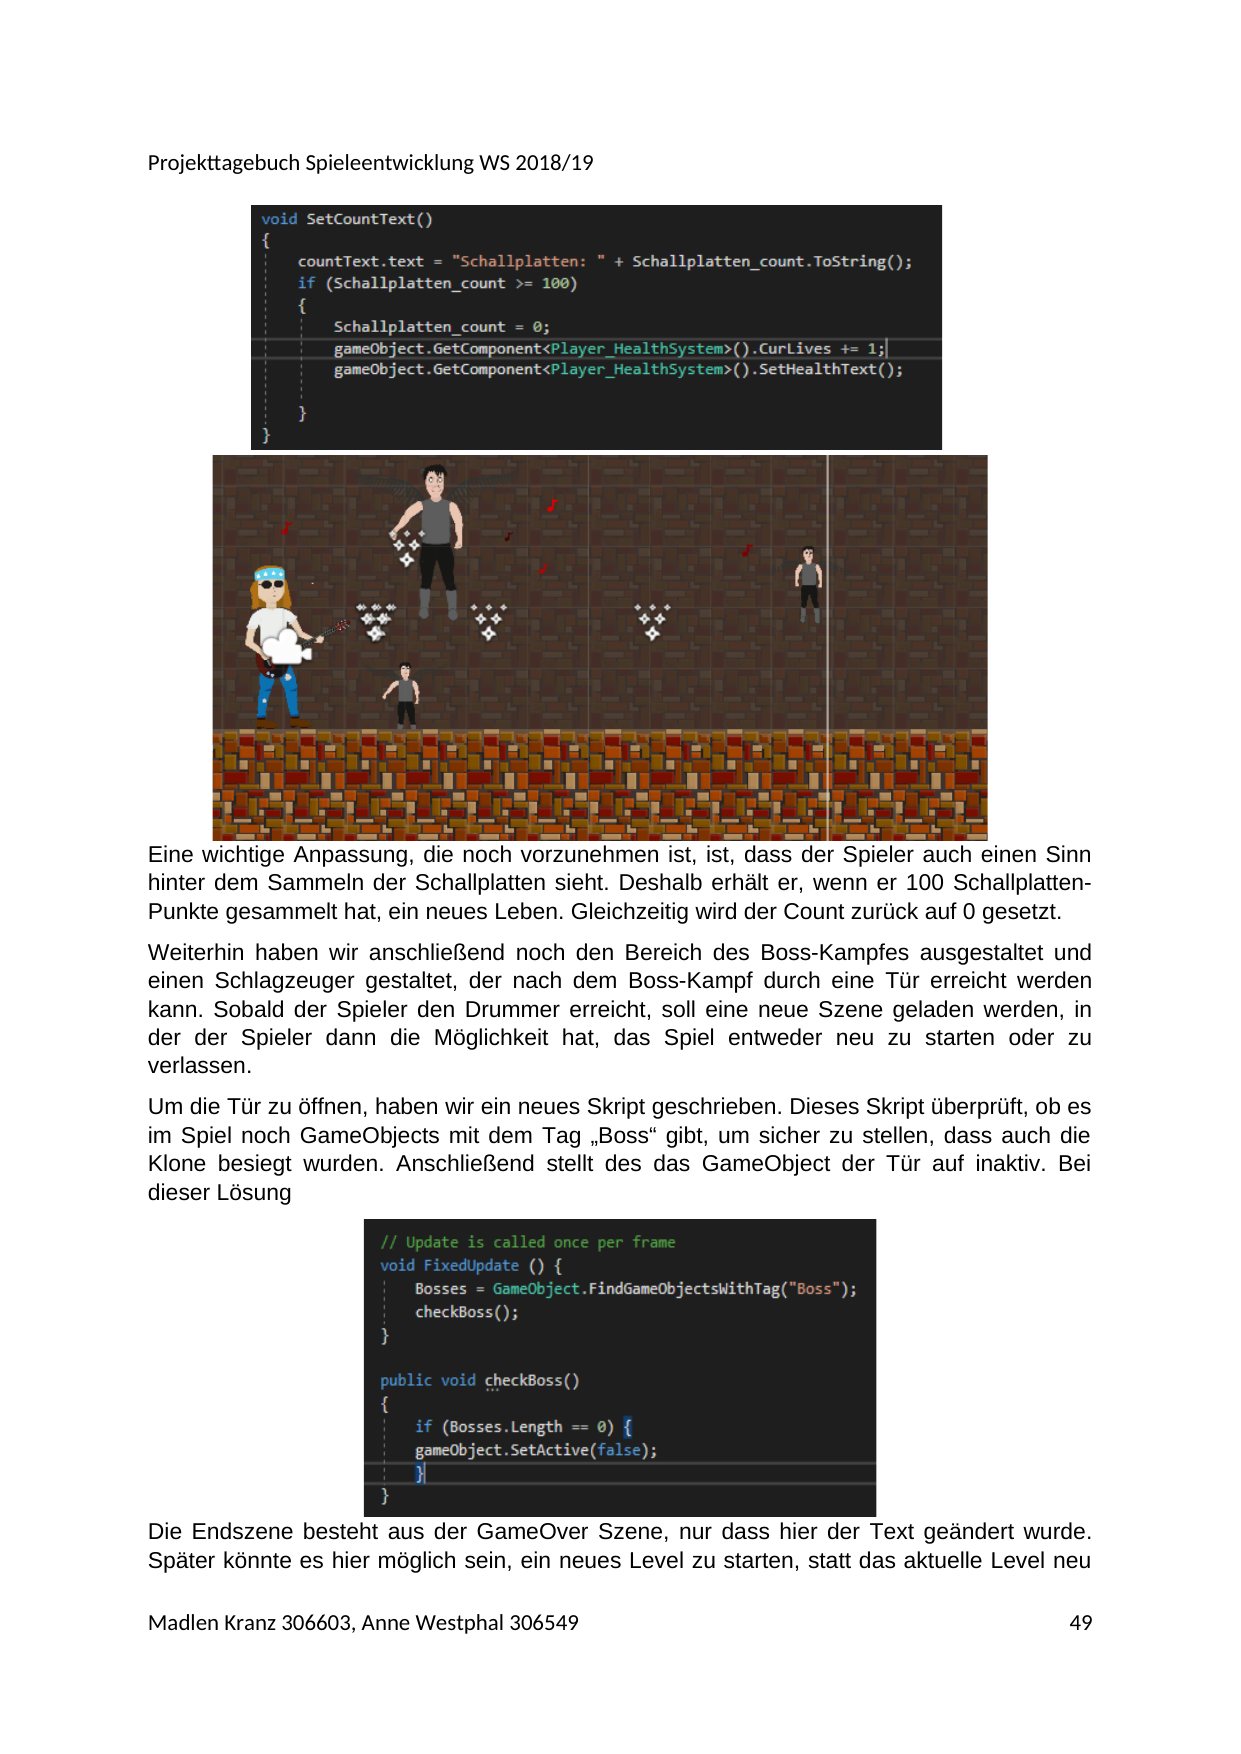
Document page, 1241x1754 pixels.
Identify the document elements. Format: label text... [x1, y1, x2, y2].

text Um die Tür zu öffnen, haben wir ein neues Skript geschrieben. Dieses Skript überprüft, ob es im Spiel noch GameObjects mit dem Tag „Boss“ gibt, um sicher zu stellen, dass auch die Klone besiegt wurden. Anschließend stellt des das GameObject der Tür auf inaktiv. Bei dieser Lösung [148, 1093, 1093, 1205]
text Weiterhin haben wir anschließend noch den Bereich des Boss-Kampfes ausgestaltet und einen Schlagzeuger gestaltet, der nach dem Boss-Kampf durch eine Tür erreicht werden kann. Sobald der Spieler den Drummer erreicht, soll eine neue Szene geladen werden, in der der Spieler dann die Möglichkeit hat, das Spiel entweder neu zu starten oder zu verlassen. [148, 939, 1093, 1079]
text Eine wichtige Anpassung, die noch vorzunehmen ist, ist, dass der Spieler auch einen Sinn hinter dem Sammeln der Schallplatten sieht. Deshalb erhält er, wenn er 100 Schallplatten-Punkte gesammelt hat, ein neues Leben. Gleichzeitig wird der Count zurück auf 0 gesetzt. [148, 205, 1093, 924]
picture [251, 205, 943, 450]
text Die Endszene besteht aus der GameOver Szene, nur dass hier der Text geändert wurde. Später könnte es hier möglich sein, ein neues Level zu starten, statt das aktuelle Level neu [148, 1219, 1093, 1573]
picture [212, 455, 988, 841]
picture [363, 1219, 877, 1517]
